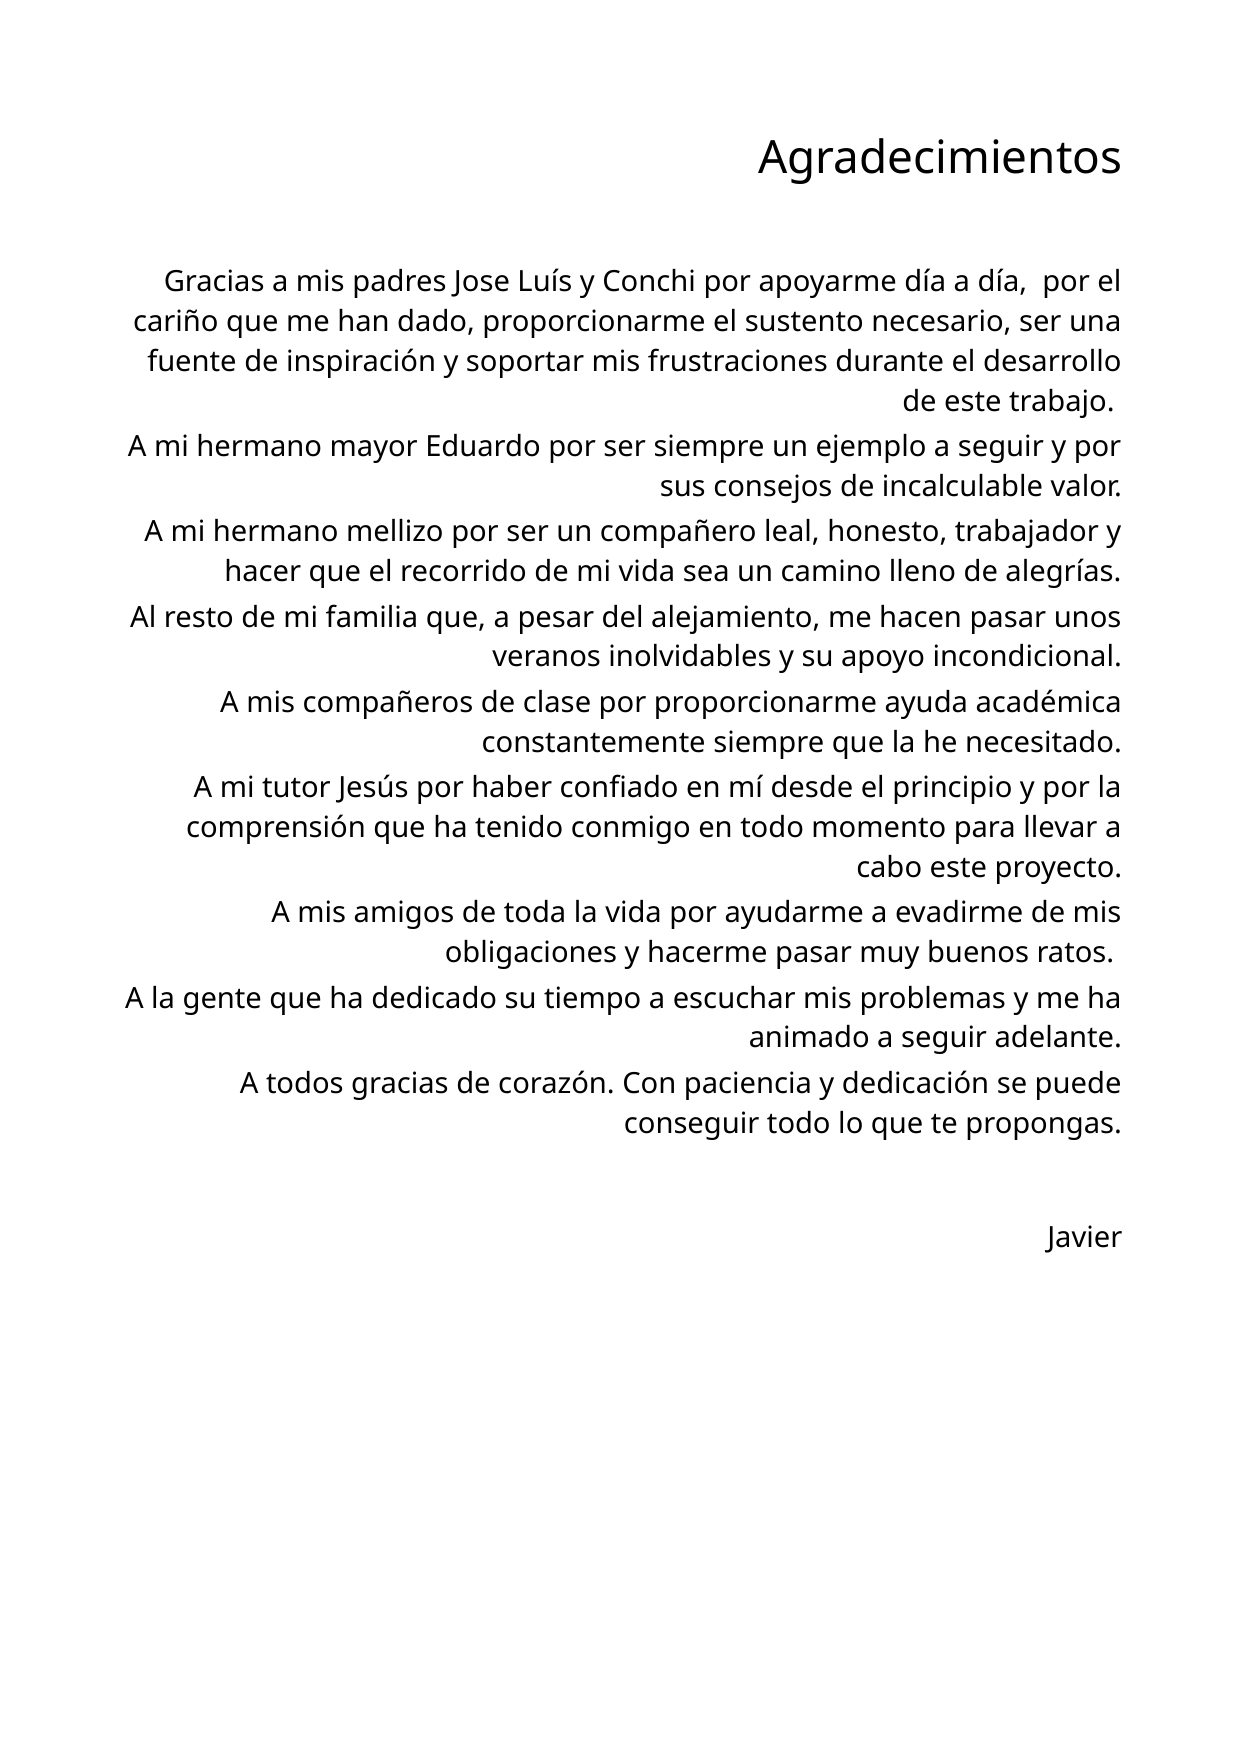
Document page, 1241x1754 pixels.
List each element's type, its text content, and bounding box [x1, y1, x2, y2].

text A la gente que ha dedicado su tiempo a escuchar mis problemas y me ha animado a seguir adelante. [118, 977, 1122, 1056]
text Gracias a mis padres Jose Luís y Conchi por apoyarme día a día, por el cariño que me han dado, proporcionarme el sustento necesario, ser una fuente de inspiración y soportar mis frustraciones durante el desarrollo de este trabajo. [118, 261, 1122, 419]
text Agradecimientos [118, 124, 1122, 186]
text A mi hermano mellizo por ser un compañero leal, honesto, trabajador y hacer que el recorrido de mi vida sea un camino lleno de alegrías. [118, 511, 1122, 590]
text Javier [118, 1216, 1122, 1256]
text A todos gracias de corazón. Con paciencia y dedicación se puede conseguir todo lo que te propongas. [118, 1062, 1122, 1142]
text A mis amigos de toda la vida por ayudarme a evadirme de mis obligaciones y hacerme pasar muy buenos ratos. [118, 892, 1122, 971]
text A mi hermano mayor Eduardo por ser siempre un ejemplo a seguir y por sus consejos de incalculable valor. [118, 425, 1122, 505]
text A mis compañeros de clase por proporcionarme ayuda académica constantemente siempre que la he necesitado. [118, 681, 1122, 761]
text A mi tutor Jesús por haber confiado en mí desde el principio y por la comprensión que ha tenido conmigo en todo momento para llevar a cabo este proyecto. [118, 767, 1122, 886]
text Al resto de mi familia que, a pesar del alejamiento, me hacen pasar unos veranos inolvidables y su apoyo incondicional. [118, 596, 1122, 675]
